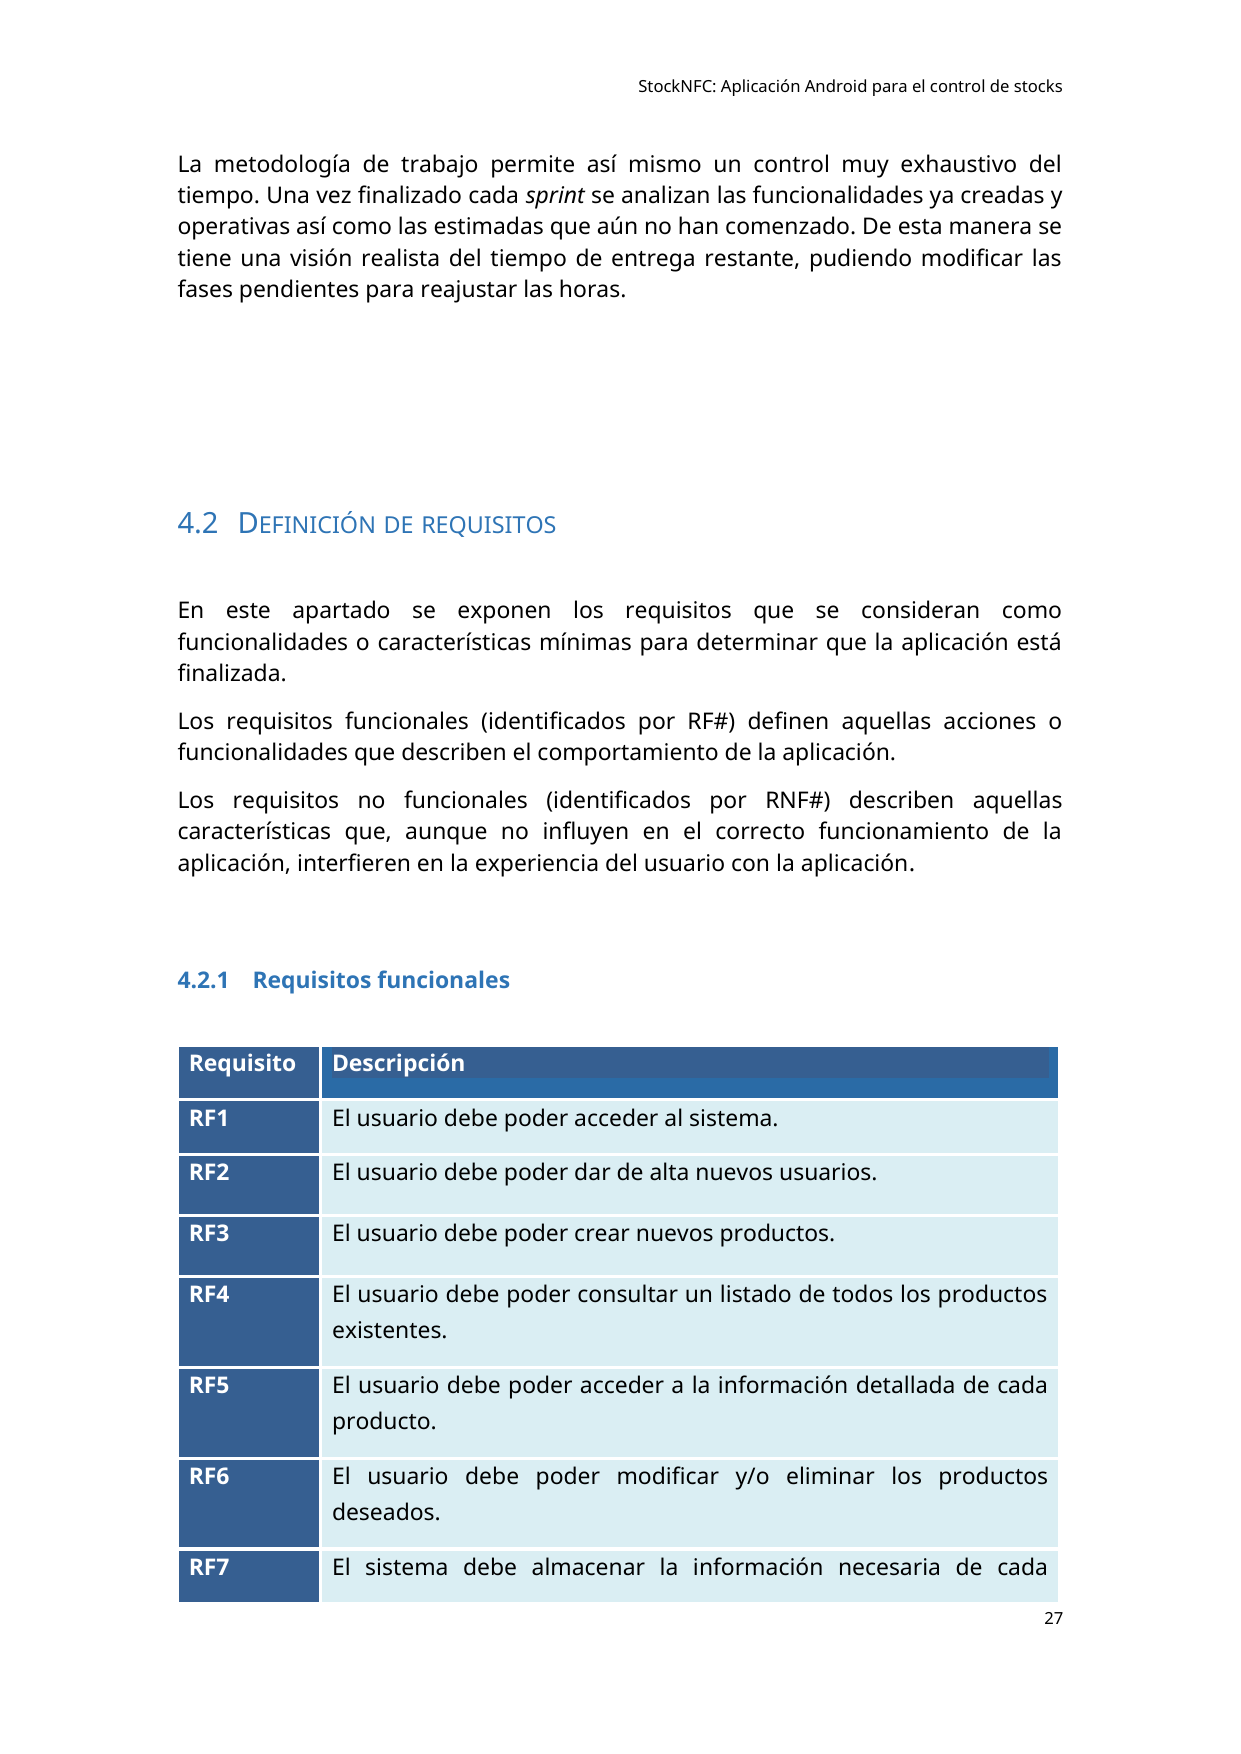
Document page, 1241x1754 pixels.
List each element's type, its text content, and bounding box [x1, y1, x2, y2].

table_cell El usuario debe poder acceder al sistema. [322, 1101, 1058, 1153]
text Los requisitos funcionales (identificados por RF#) definen aquellas acciones o funcionalidades que describen el comportamiento de la aplicación. [177, 704, 1063, 767]
text Los requisitos no funcionales (identificados por RNF#) describen aquellas características que, aunque no influyen en el correcto funcionamiento de la aplicación, interfieren en la experiencia del usuario con la aplicación. [177, 784, 1063, 879]
subtitle Definición de requisitos [177, 502, 1063, 542]
table_cell RF3 [179, 1217, 319, 1275]
table_cell El usuario debe poder crear nuevos productos. [322, 1217, 1058, 1275]
text La metodología de trabajo permite así mismo un control muy exhaustivo del tiempo. Una vez finalizado cada sprint se analizan las funcionalidades ya creadas y operativas así como las estimadas que aún no han comenzado. De esta manera se tiene una visión realista del tiempo de entrega restante, pudiendo modificar las fases pendientes para reajustar las horas. [177, 148, 1063, 304]
table_cell El usuario debe poder modificar y/o eliminar los productos deseados. [322, 1460, 1058, 1547]
table_cell RF1 [179, 1101, 319, 1153]
table_cell El usuario debe poder dar de alta nuevos usuarios. [322, 1156, 1058, 1214]
subtitle Requisitos funcionales [177, 964, 1063, 996]
table_header Descripción [322, 1047, 1058, 1098]
table_cell El usuario debe poder consultar un listado de todos los productos existentes. [322, 1278, 1058, 1366]
table_cell RF2 [179, 1156, 319, 1214]
table_cell RF5 [179, 1369, 319, 1457]
table_cell RF7 [179, 1551, 319, 1602]
table_header Requisito [179, 1047, 319, 1098]
table_cell El sistema debe almacenar la información necesaria de cada [322, 1551, 1058, 1602]
text En este apartado se exponen los requisitos que se consideran como funcionalidades o características mínimas para determinar que la aplicación está finalizada. [177, 594, 1063, 688]
table_cell RF6 [179, 1460, 319, 1547]
table_cell El usuario debe poder acceder a la información detallada de cada producto. [322, 1369, 1058, 1457]
table_cell RF4 [179, 1278, 319, 1366]
